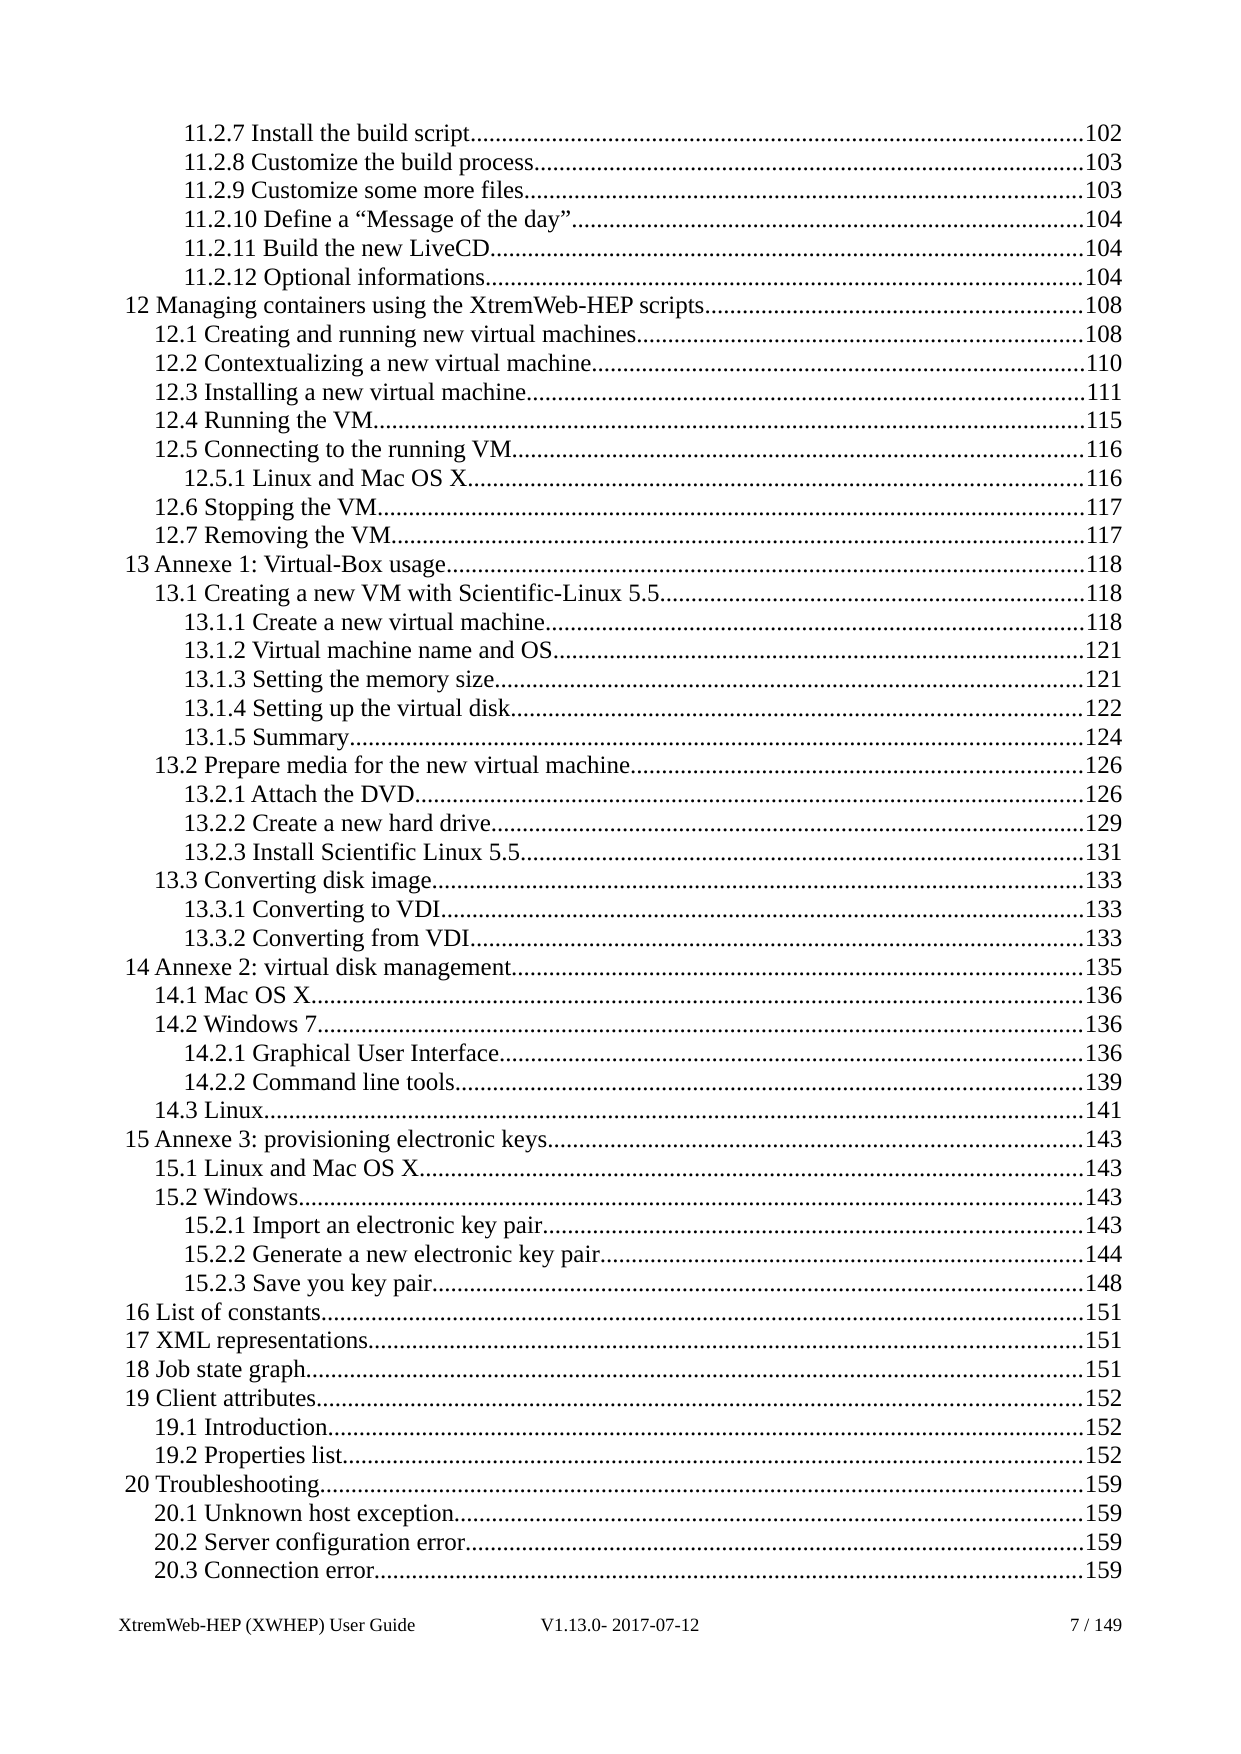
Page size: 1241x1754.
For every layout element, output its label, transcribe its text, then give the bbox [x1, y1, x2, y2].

text 14.1 Mac OS X 136 [148, 981, 1122, 1009]
text 12 Managing containers using the XtremWeb-HEP scripts 108 [118, 291, 1122, 319]
text 14.3 Linux 141 [148, 1096, 1122, 1124]
text 12.1 Creating and running new virtual machines 108 [148, 319, 1122, 348]
text 13.3 Converting disk image 133 [148, 866, 1122, 894]
text 12.6 Stopping the VM 117 [148, 492, 1122, 521]
text 13.1.4 Setting up the virtual disk 122 [177, 693, 1122, 722]
text 14.2.1 Graphical User Interface 136 [177, 1038, 1122, 1067]
text 13.2.3 Install Scientific Linux 5.5 131 [177, 837, 1122, 866]
text 13.1.5 Summary 124 [177, 722, 1122, 751]
text 11.2.8 Customize the build process 103 [177, 147, 1122, 176]
text 13 Annexe 1: Virtual-Box usage 118 [118, 549, 1122, 578]
text 12.5 Connecting to the running VM 116 [148, 434, 1122, 463]
text 13.1.2 Virtual machine name and OS 121 [177, 636, 1122, 664]
text 11.2.7 Install the build script 102 [177, 118, 1122, 147]
text 12.2 Contextualizing a new virtual machine 110 [148, 348, 1122, 377]
text 15.2.3 Save you key pair 148 [177, 1268, 1122, 1297]
text 12.4 Running the VM 115 [148, 406, 1122, 434]
text 15.2.2 Generate a new electronic key pair 144 [177, 1239, 1122, 1268]
text 20.3 Connection error 159 [148, 1556, 1122, 1584]
text 11.2.10 Define a “Message of the day” 104 [177, 204, 1122, 233]
text 14.2.2 Command line tools 139 [177, 1067, 1122, 1096]
text 12.3 Installing a new virtual machine 111 [148, 377, 1122, 406]
text 20.2 Server configuration error 159 [148, 1527, 1122, 1556]
text 12.7 Removing the VM 117 [148, 521, 1122, 549]
text 13.2 Prepare media for the new virtual machine 126 [148, 751, 1122, 779]
text 15.1 Linux and Mac OS X 143 [148, 1153, 1122, 1182]
text 18 Job state graph 151 [118, 1354, 1122, 1383]
text 13.3.2 Converting from VDI 133 [177, 923, 1122, 952]
text 19 Client attributes 152 [118, 1383, 1122, 1412]
text 20.1 Unknown host exception 159 [148, 1498, 1122, 1527]
text 11.2.9 Customize some more files 103 [177, 176, 1122, 204]
text 11.2.11 Build the new LiveCD 104 [177, 233, 1122, 262]
text 12.5.1 Linux and Mac OS X 116 [177, 463, 1122, 492]
text 15 Annexe 3: provisioning electronic keys 143 [118, 1124, 1122, 1153]
text 11.2.12 Optional informations 104 [177, 262, 1122, 291]
text 14.2 Windows 7 136 [148, 1009, 1122, 1038]
text 19.1 Introduction 152 [148, 1412, 1122, 1441]
text 16 List of constants 151 [118, 1297, 1122, 1326]
text 13.3.1 Converting to VDI 133 [177, 894, 1122, 923]
text 20 Troubleshooting 159 [118, 1469, 1122, 1498]
text 13.2.1 Attach the DVD 126 [177, 779, 1122, 808]
text 19.2 Properties list 152 [148, 1441, 1122, 1469]
text 15.2.1 Import an electronic key pair 143 [177, 1211, 1122, 1239]
text 13.2.2 Create a new hard drive. 129 [177, 808, 1122, 837]
text 13.1.3 Setting the memory size 121 [177, 664, 1122, 693]
text 14 Annexe 2: virtual disk management 135 [118, 952, 1122, 981]
text 15.2 Windows 143 [148, 1182, 1122, 1211]
text 17 XML representations 151 [118, 1326, 1122, 1354]
text 13.1.1 Create a new virtual machine 118 [177, 607, 1122, 636]
text 13.1 Creating a new VM with Scientific-Linux 5.5 118 [148, 578, 1122, 607]
